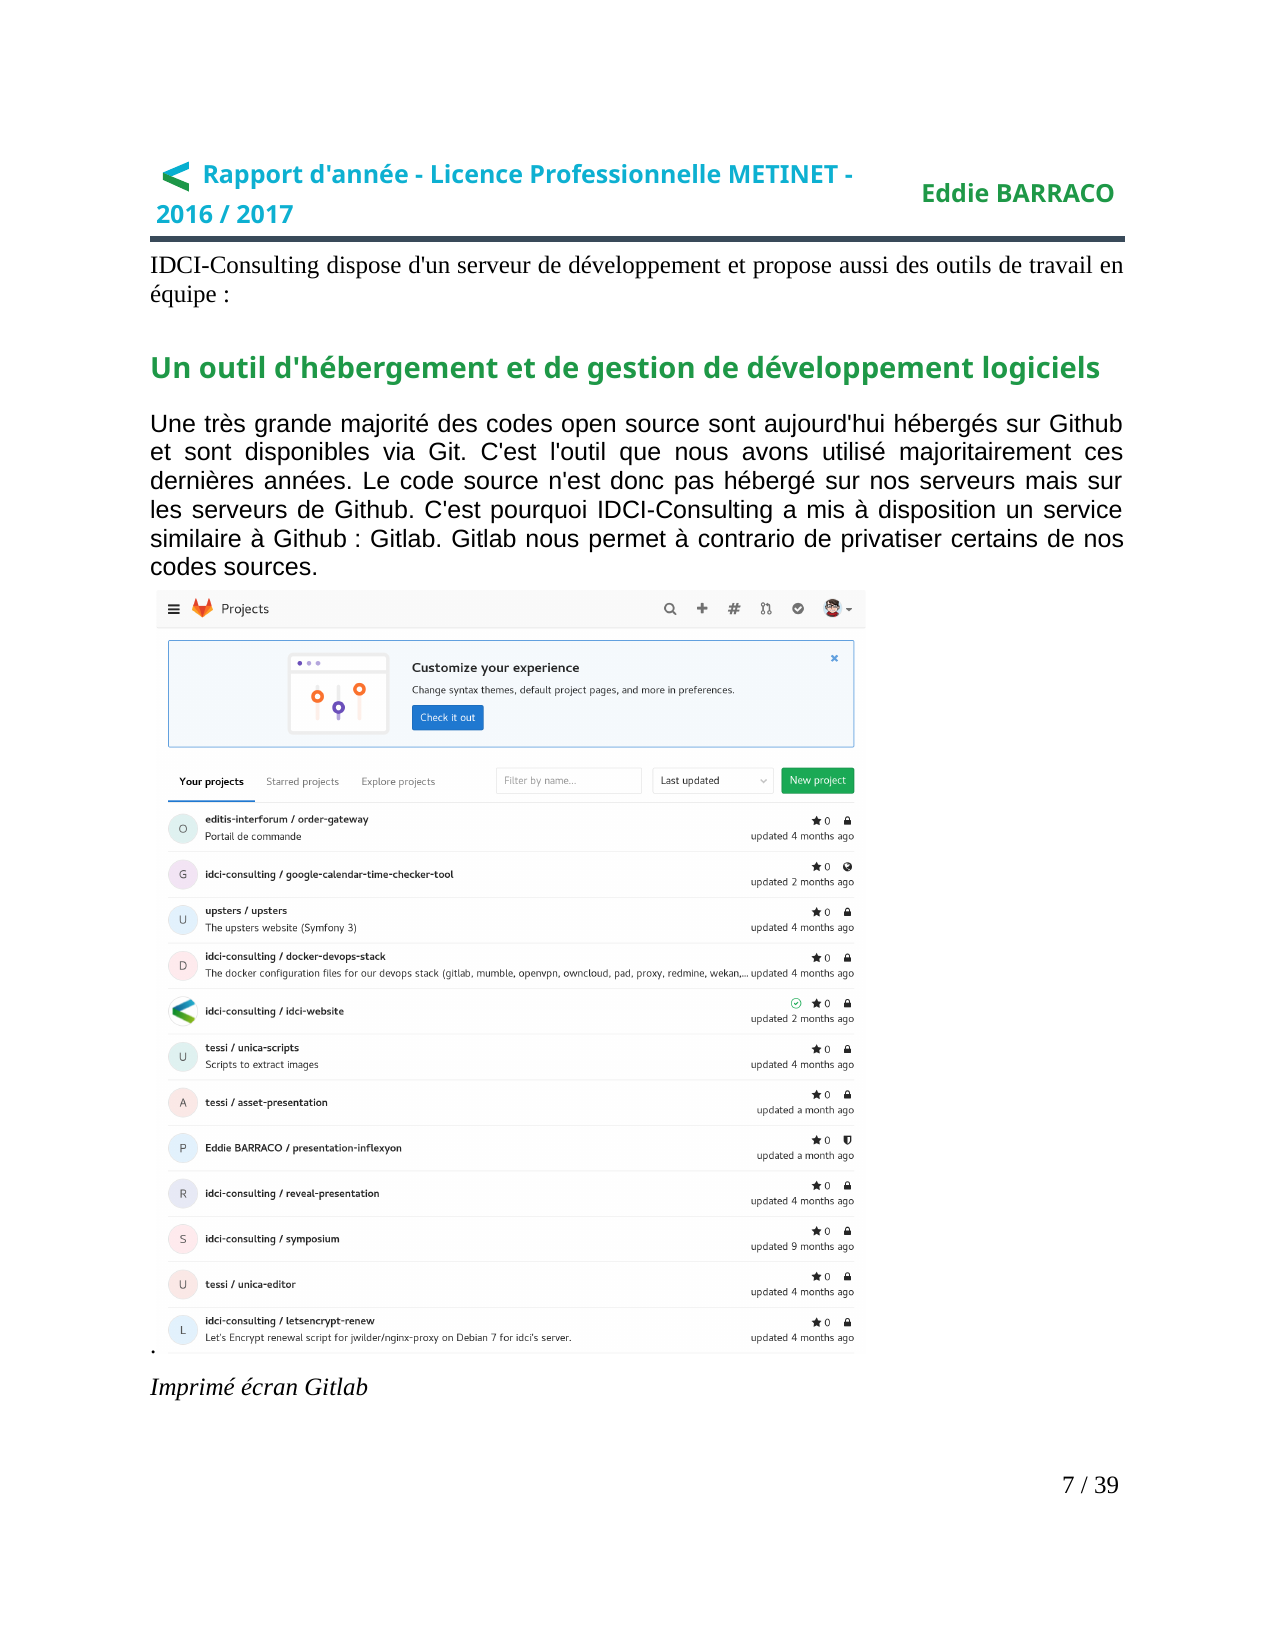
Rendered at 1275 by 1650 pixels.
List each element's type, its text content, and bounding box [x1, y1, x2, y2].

text Une très grande majorité des codes open source sont aujourd'hui hébergés sur Github et sont disponibles via Git. C'est l'outil que nous avons utilisé majoritairement ces dernières années. Le code source n'est donc pas hébergé sur nos serveurs mais sur les serveurs de Github. C'est pourquoi IDCI-Consulting a mis à disposition un service similaire à Github : Gitlab. Gitlab nous permet à contrario de privatiser certains de nos codes sources. [150, 409, 1125, 581]
text . [150, 590, 1125, 1359]
text Imprimé écran Gitlab [150, 1372, 1125, 1401]
picture [156, 590, 866, 1354]
subtitle Un outil d'hébergement et de gestion de développement logiciels [150, 347, 1125, 387]
text IDCI-Consulting dispose d'un serveur de développement et propose aussi des outils de travail en équipe : [150, 250, 1125, 307]
